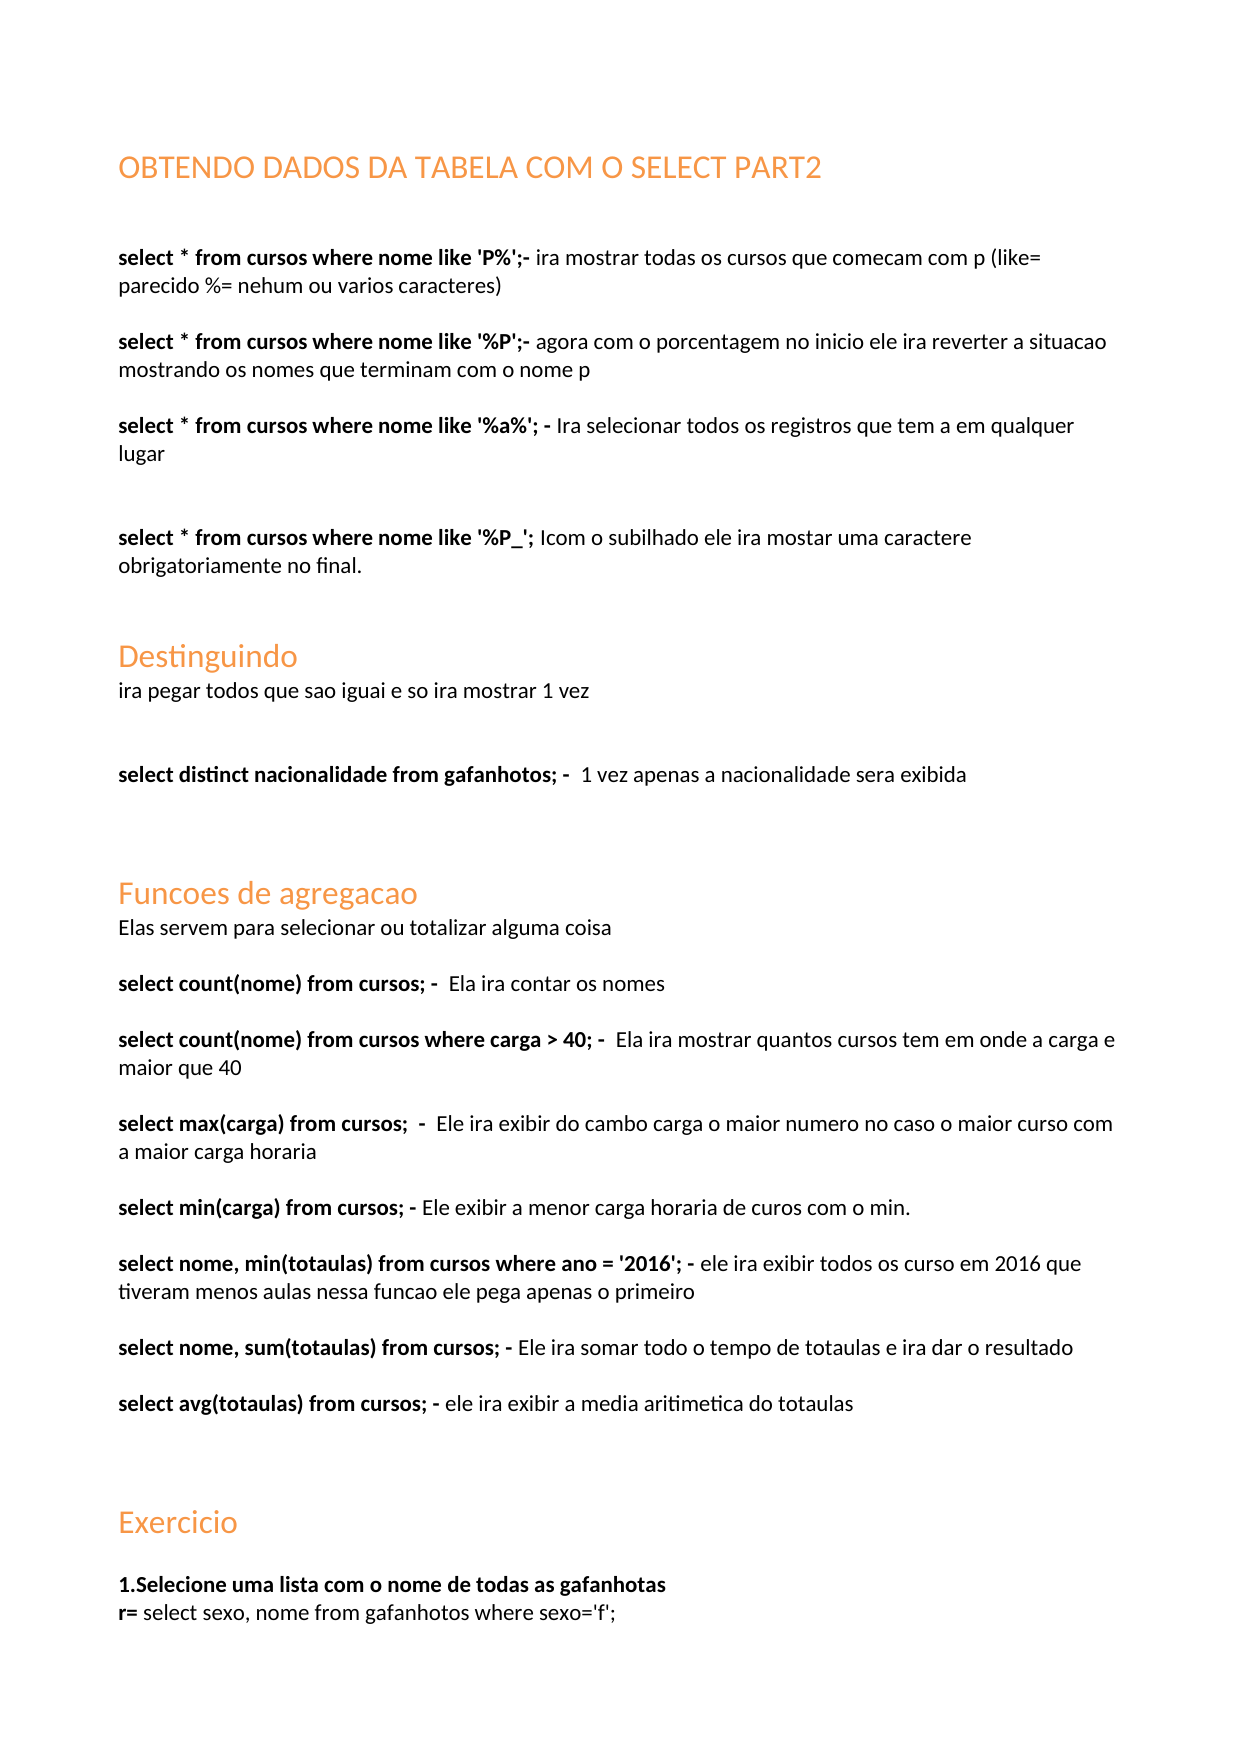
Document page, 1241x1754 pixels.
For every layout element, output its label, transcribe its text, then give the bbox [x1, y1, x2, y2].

text select max(carga) from cursos; - Ele ira exibir do cambo carga o maior numero no caso o maior curso com a maior carga horaria [118, 1109, 1122, 1165]
text select nome, min(totaulas) from cursos where ano = '2016'; - ele ira exibir todos os curso em 2016 que tiveram menos aulas nessa funcao ele pega apenas o primeiro [118, 1249, 1122, 1305]
text select * from cursos where nome like '%a%'; - Ira selecionar todos os registros que tem a em qualquer lugar [118, 411, 1122, 467]
text OBTENDO DADOS DA TABELA COM O SELECT PART2 [118, 146, 1122, 187]
text Elas servem para selecionar ou totalizar alguma coisa [118, 913, 1122, 941]
text select count(nome) from cursos; - Ela ira contar os nomes [118, 969, 1122, 997]
text Funcoes de agregacao [118, 872, 1122, 913]
text select * from cursos where nome like '%P_'; Icom o subilhado ele ira mostar uma caractere obrigatoriamente no final. [118, 523, 1122, 579]
text select avg(totaulas) from cursos; - ele ira exibir a media aritimetica do totaulas [118, 1389, 1122, 1417]
text select * from cursos where nome like '%P';- agora com o porcentagem no inicio ele ira reverter a situacao mostrando os nomes que terminam com o nome p [118, 327, 1122, 383]
text select * from cursos where nome like 'P%';- ira mostrar todas os cursos que comecam com p (like= parecido %= nehum ou varios caracteres) [118, 243, 1122, 299]
text Exercicio [118, 1501, 1122, 1542]
text select count(nome) from cursos where carga > 40; - Ela ira mostrar quantos cursos tem em onde a carga e maior que 40 [118, 1025, 1122, 1081]
text Destinguindo [118, 635, 1122, 676]
text select distinct nacionalidade from gafanhotos; - 1 vez apenas a nacionalidade sera exibida [118, 760, 1122, 788]
text select nome, sum(totaulas) from cursos; - Ele ira somar todo o tempo de totaulas e ira dar o resultado [118, 1333, 1122, 1361]
text select min(carga) from cursos; - Ele exibir a menor carga horaria de curos com o min. [118, 1193, 1122, 1221]
text 1.Selecione uma lista com o nome de todas as gafanhotas [118, 1570, 1122, 1598]
text r= select sexo, nome from gafanhotos where sexo='f'; [118, 1598, 1122, 1626]
text ira pegar todos que sao iguai e so ira mostrar 1 vez [118, 676, 1122, 704]
